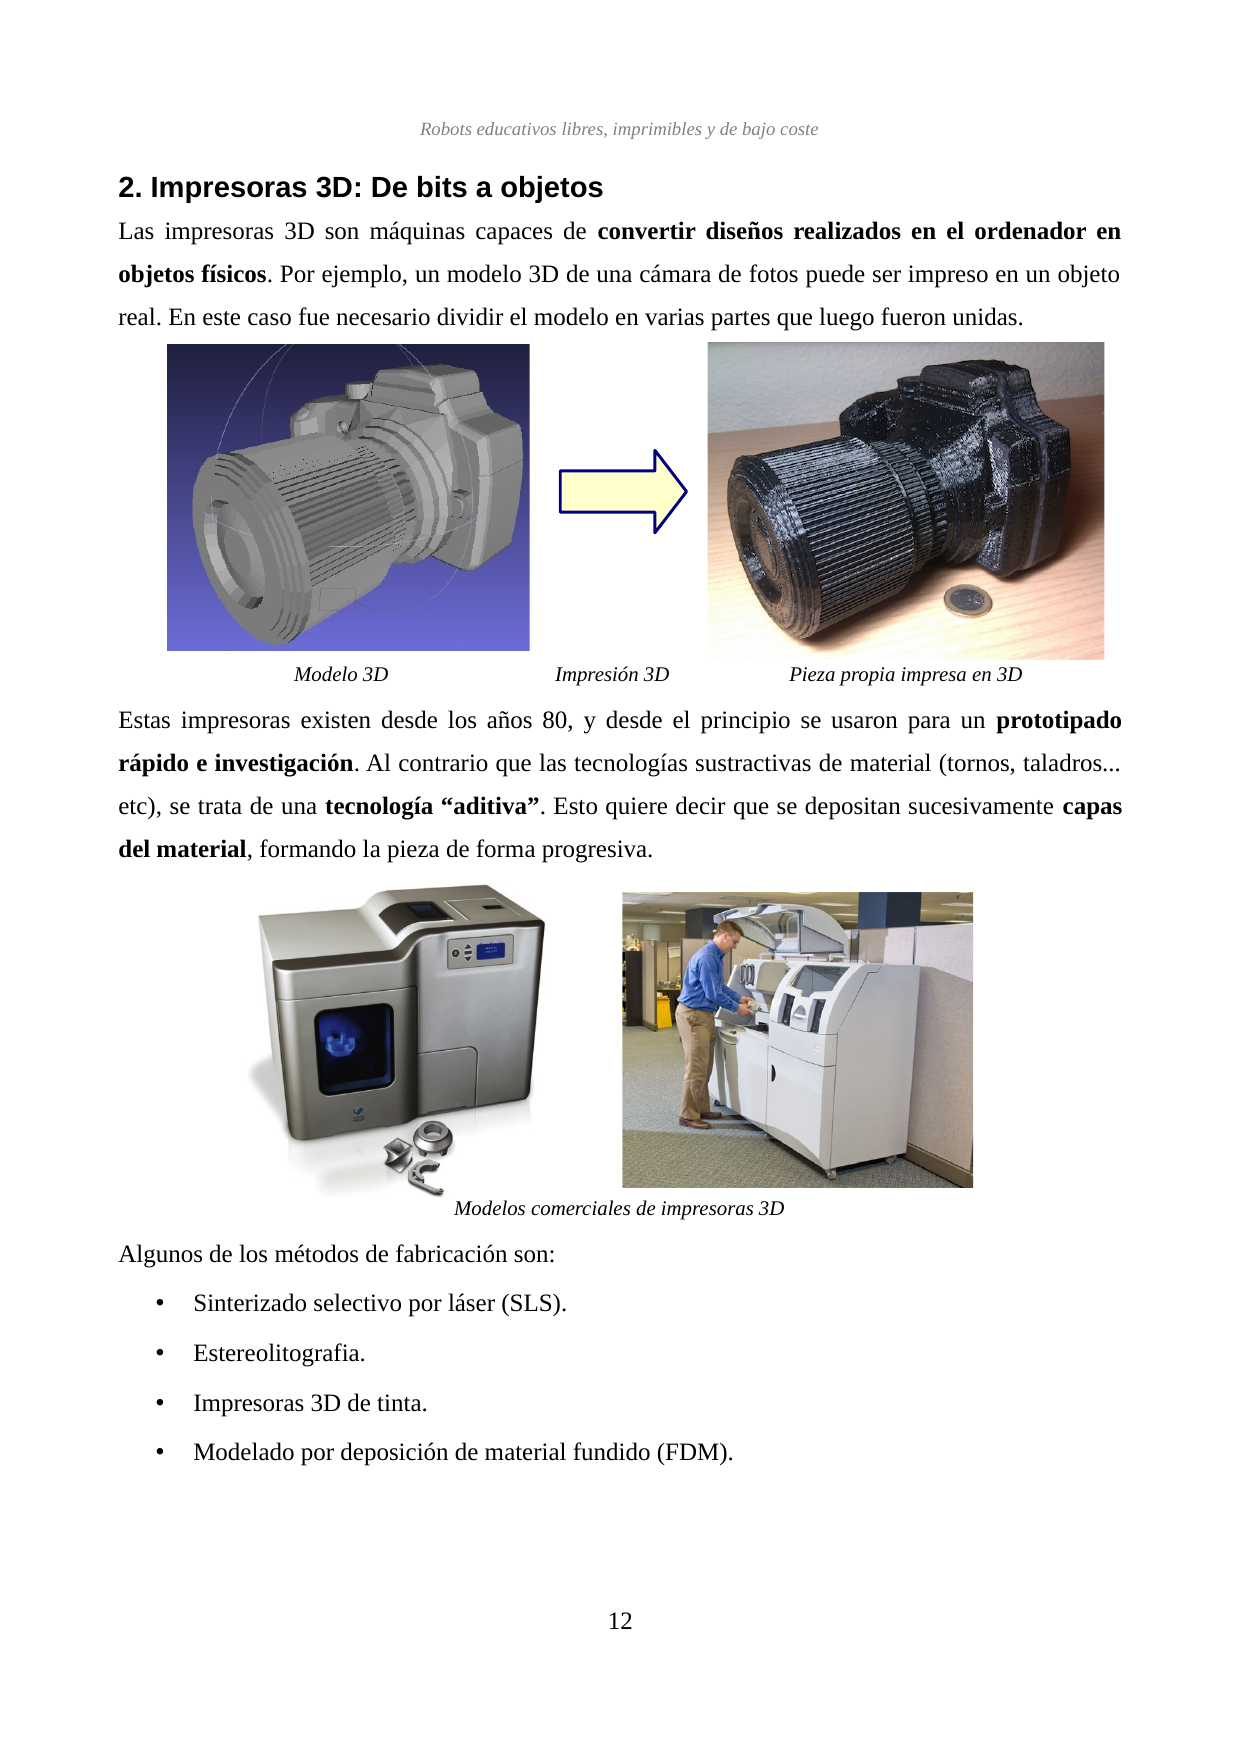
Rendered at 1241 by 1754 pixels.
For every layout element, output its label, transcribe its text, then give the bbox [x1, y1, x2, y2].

picture [235, 880, 559, 1197]
list Estereolitografia. [156, 1338, 1122, 1367]
picture [707, 342, 1105, 660]
text Modelos comerciales de impresoras 3D [118, 884, 1122, 1220]
text Las impresoras 3D son máquinas capaces de convertir diseños realizados en el ordenador en objetos físicos. Por ejemplo, un modelo 3D de una cámara de fotos puede ser impreso en un objeto real. En este caso fue necesario dividir el modelo en varias partes que luego fueron unidas. [118, 216, 1122, 331]
list Modelado por deposición de material fundido (FDM). [156, 1437, 1122, 1466]
text Modelo 3D Impresión 3D Pieza propia impresa en 3D [118, 352, 1122, 686]
picture [622, 892, 974, 1188]
text Estas impresoras existen desde los años 80, y desde el principio se usaron para un prototipado rápido e investigación. Al contrario que las tecnologías sustractivas de material (tornos, taladros... etc), se trata de una tecnología “aditiva”. Esto quiere decir que se depositan sucesivamente capas del material, formando la pieza de forma progresiva. [118, 705, 1122, 863]
text Algunos de los métodos de fabricación son: [118, 1239, 1122, 1268]
list Impresoras 3D de tinta. [156, 1388, 1122, 1416]
picture [167, 344, 530, 651]
subtitle 2. Impresoras 3D: De bits a objetos [118, 170, 1122, 204]
list Sinterizado selectivo por láser (SLS). [156, 1288, 1122, 1317]
